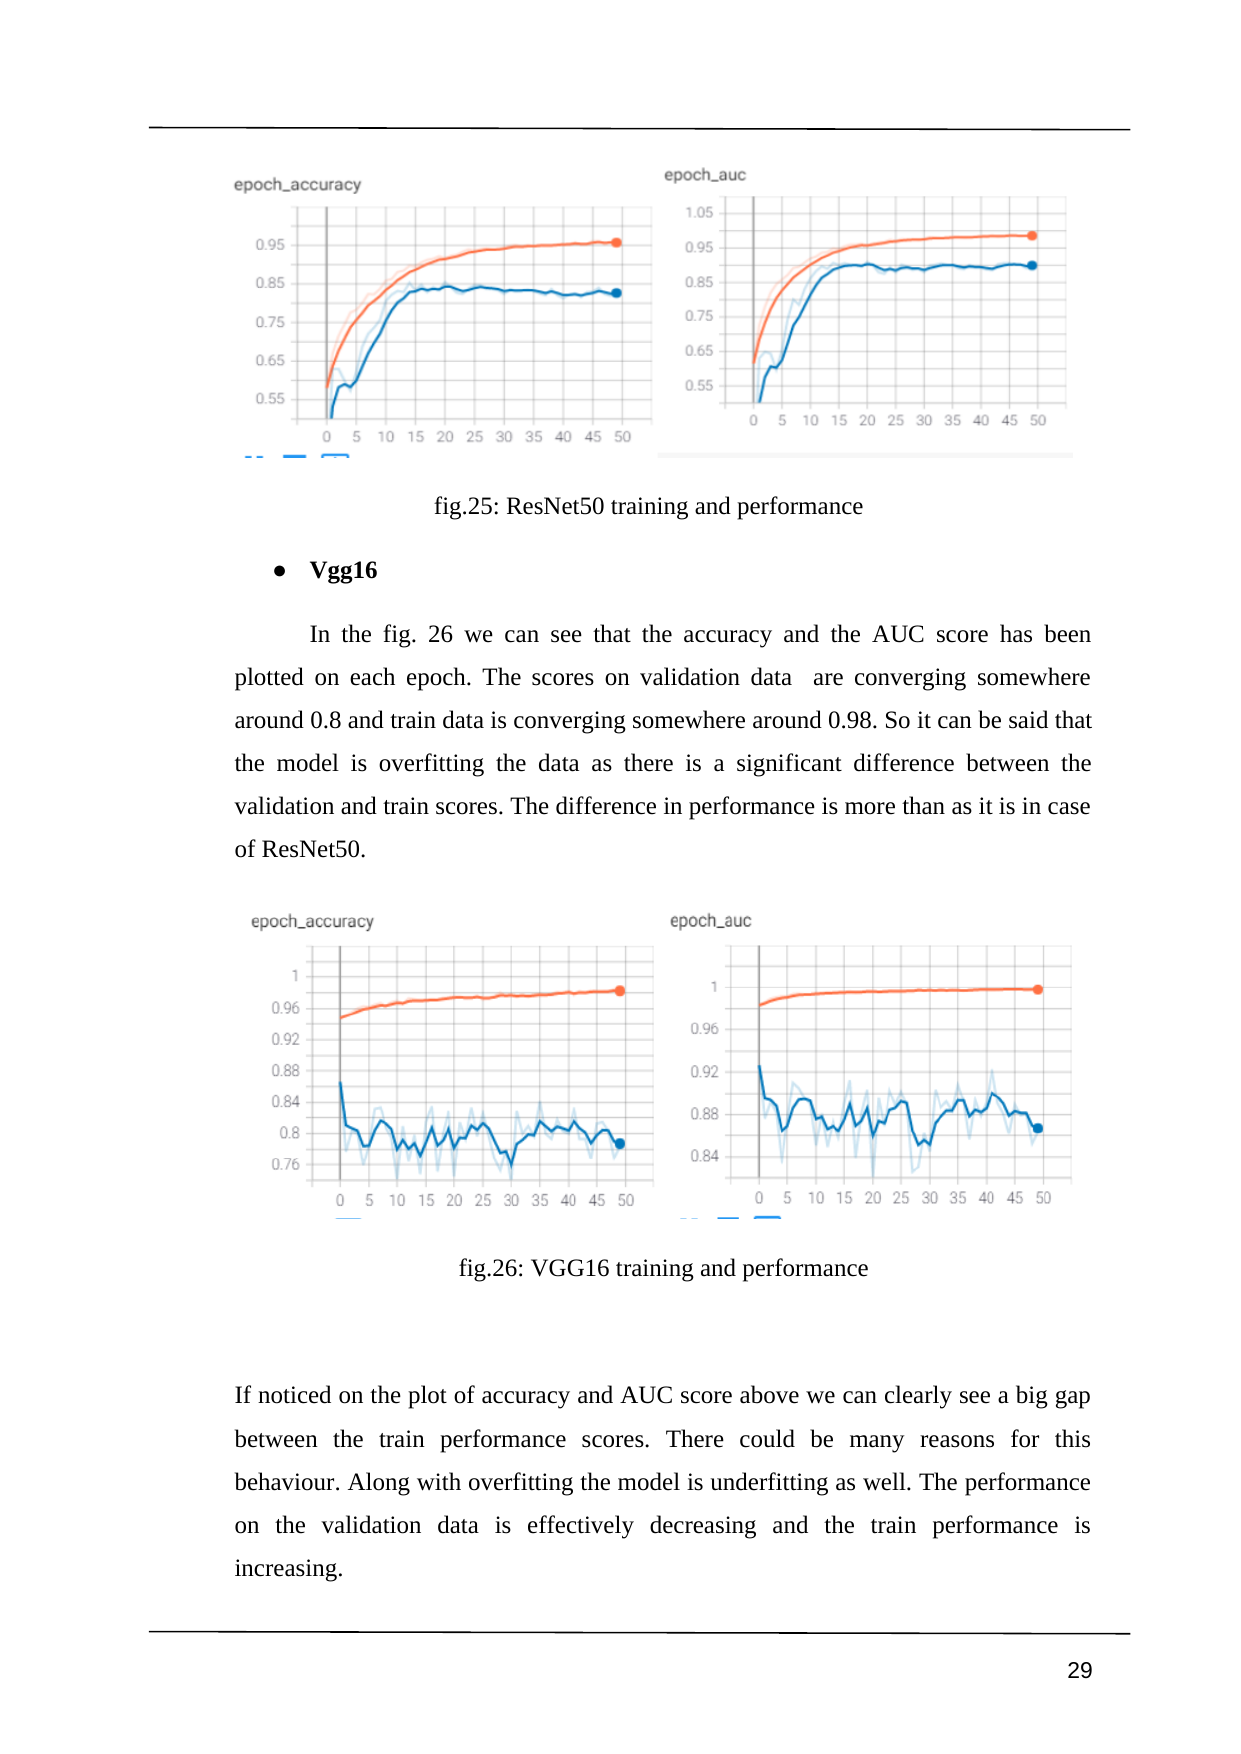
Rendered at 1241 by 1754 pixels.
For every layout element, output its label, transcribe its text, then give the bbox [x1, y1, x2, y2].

picture [708, 898, 930, 1219]
list Vgg16 [272, 555, 1092, 584]
picture [281, 159, 505, 458]
picture [292, 987, 510, 1219]
text fig.26: VGG16 training and performance [159, 1253, 1092, 1281]
text fig.25: ResNet50 training and performance [204, 491, 1092, 520]
text If noticed on the plot of accuracy and AUC score above we can clearly see a big gap between the train performance scores. There could be many reasons for this behaviour. Along with overfitting the model is underfitting as well. The performance on the validation data is effectively decreasing and the train performance is increasing. [234, 1381, 1092, 1582]
picture [714, 337, 928, 458]
text In the fig. 26 we can see that the accuracy and the AUC score has been plotted on each epoch. The scores on validation data are converging somewhere around 0.8 and train data is converging somewhere around 0.98. So it can be said that the model is overfitting the data as there is a significant difference between the validation and train scores. The difference in performance is more than as it is in case of ResNet50. [234, 619, 1092, 863]
